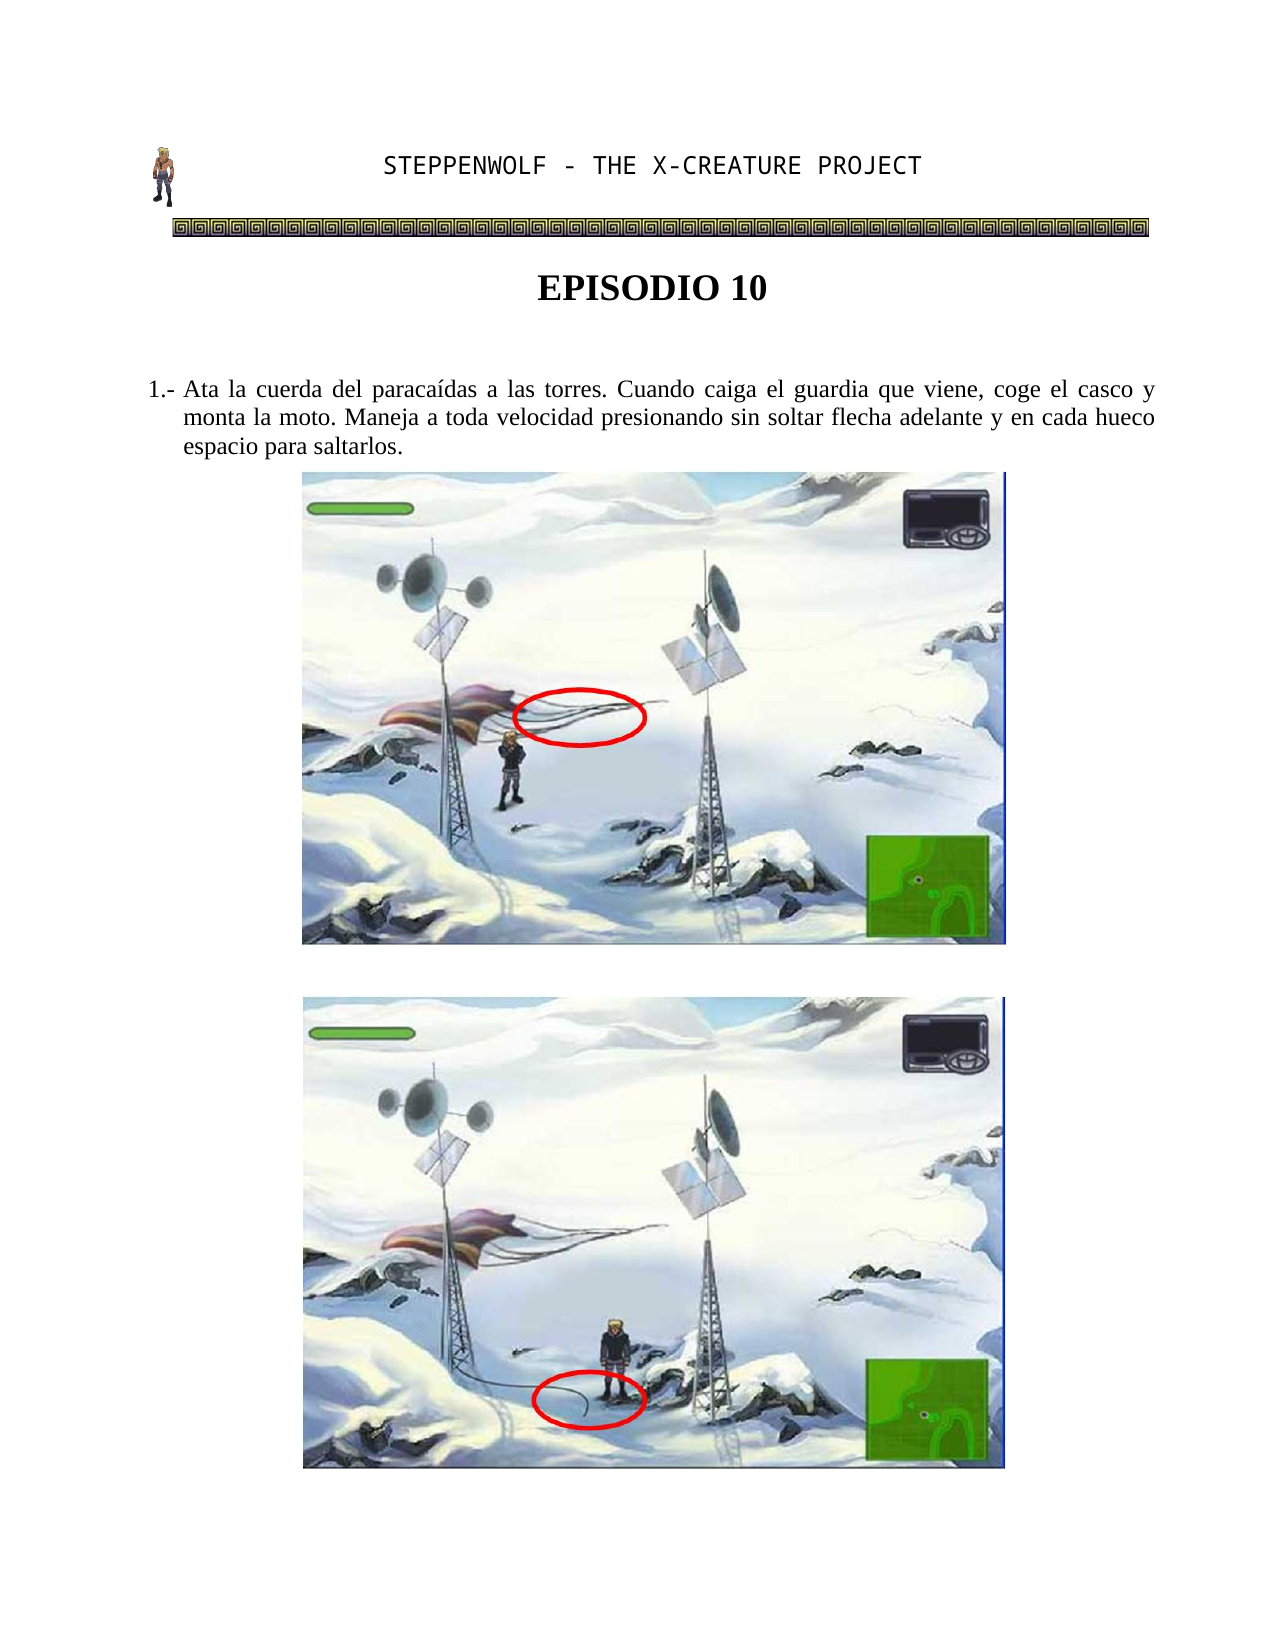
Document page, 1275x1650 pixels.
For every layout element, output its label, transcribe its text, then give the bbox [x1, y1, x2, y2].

text 1.- Ata la cuerda del paracaídas a las torres. Cuando caiga el guardia que viene, coge el casco y monta la moto. Maneja a toda velocidad presionando sin soltar flecha adelante y en cada hueco espacio para saltarlos. [148, 374, 1157, 460]
subtitle EPISODIO 10 [148, 266, 1157, 309]
picture [302, 996, 1006, 1469]
picture [301, 471, 1007, 945]
picture [172, 218, 1149, 237]
picture [147, 147, 181, 207]
